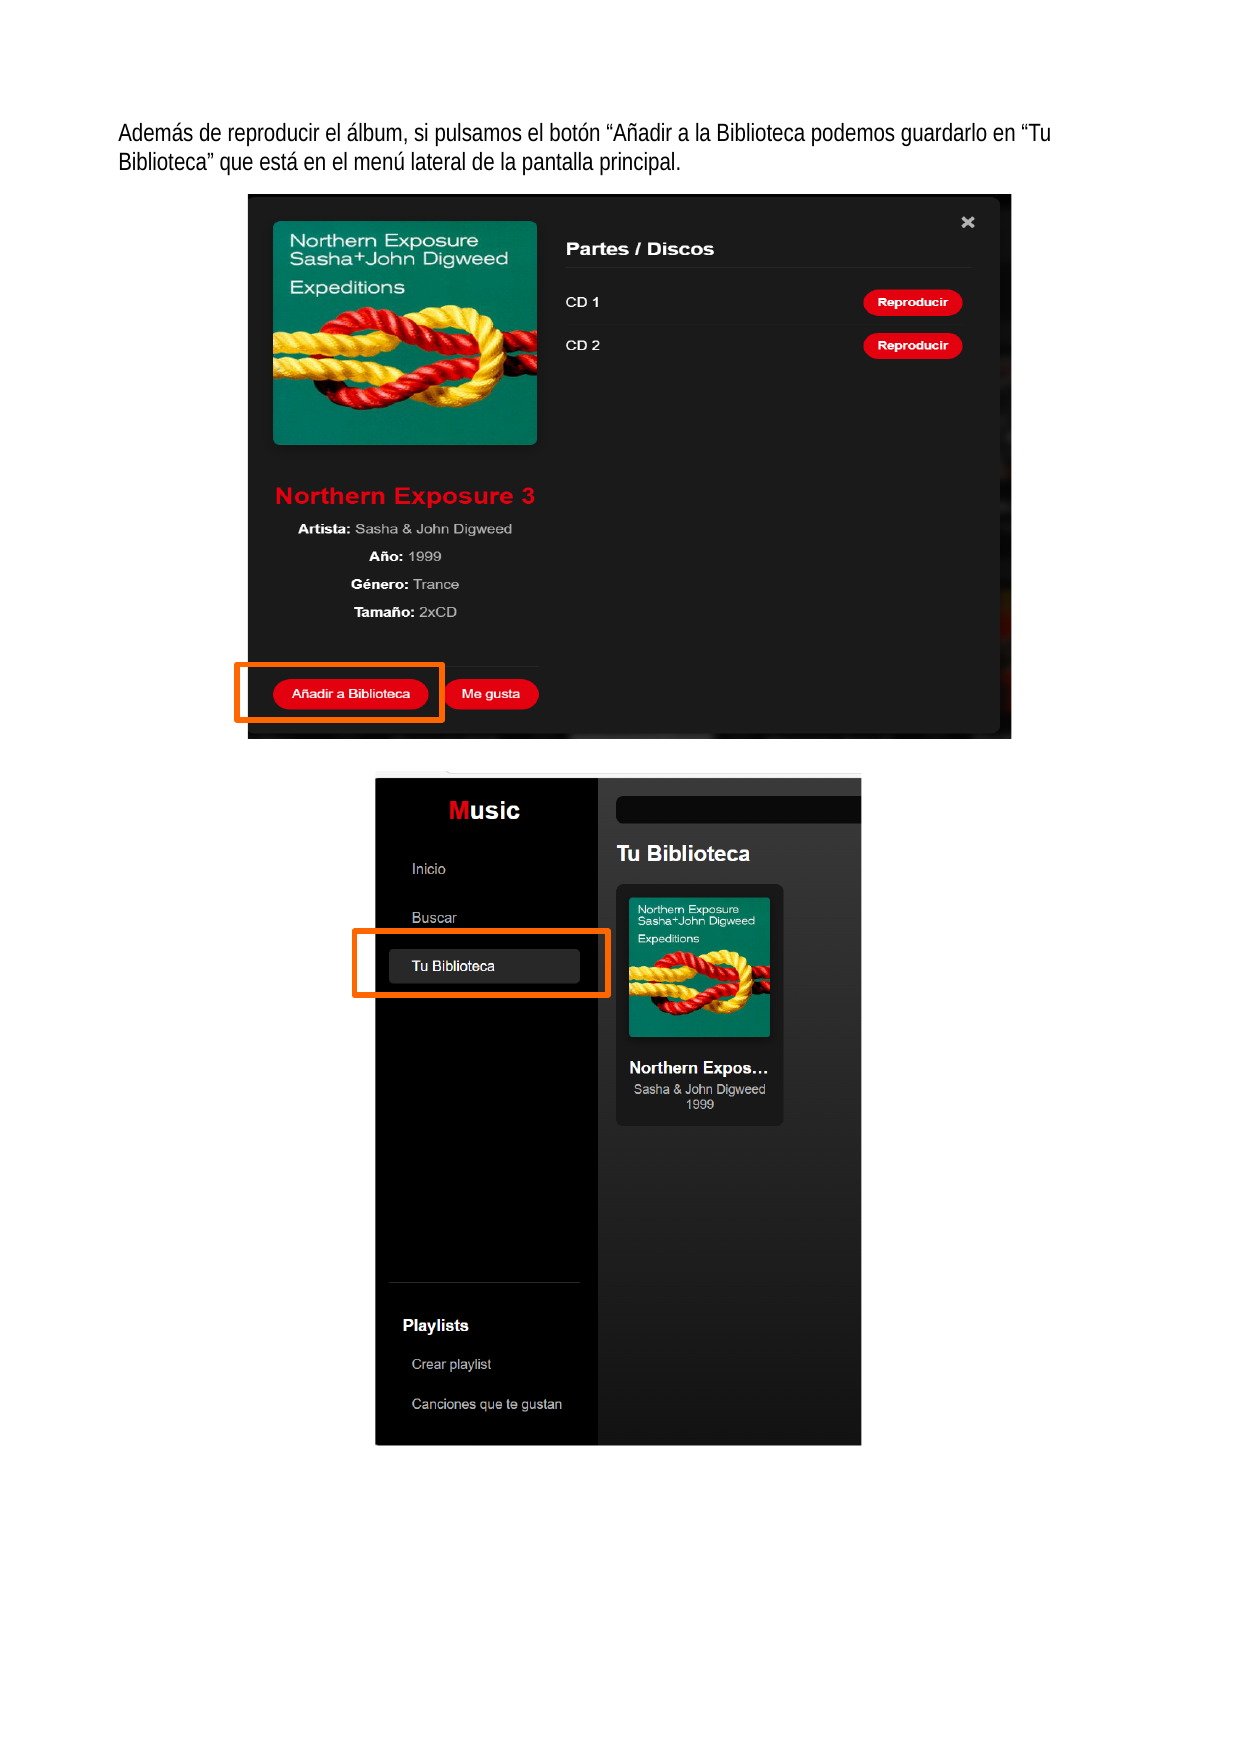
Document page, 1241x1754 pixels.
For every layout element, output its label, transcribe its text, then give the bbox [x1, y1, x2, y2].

picture [375, 771, 862, 1446]
picture [247, 194, 1012, 739]
picture [375, 934, 605, 992]
text Además de reproducir el álbum, si pulsamos el botón “Añadir a la Biblioteca podemos guardarlo en “Tu Biblioteca” que está en el menú lateral de la pantalla principal. [118, 118, 1122, 175]
picture [247, 667, 439, 717]
